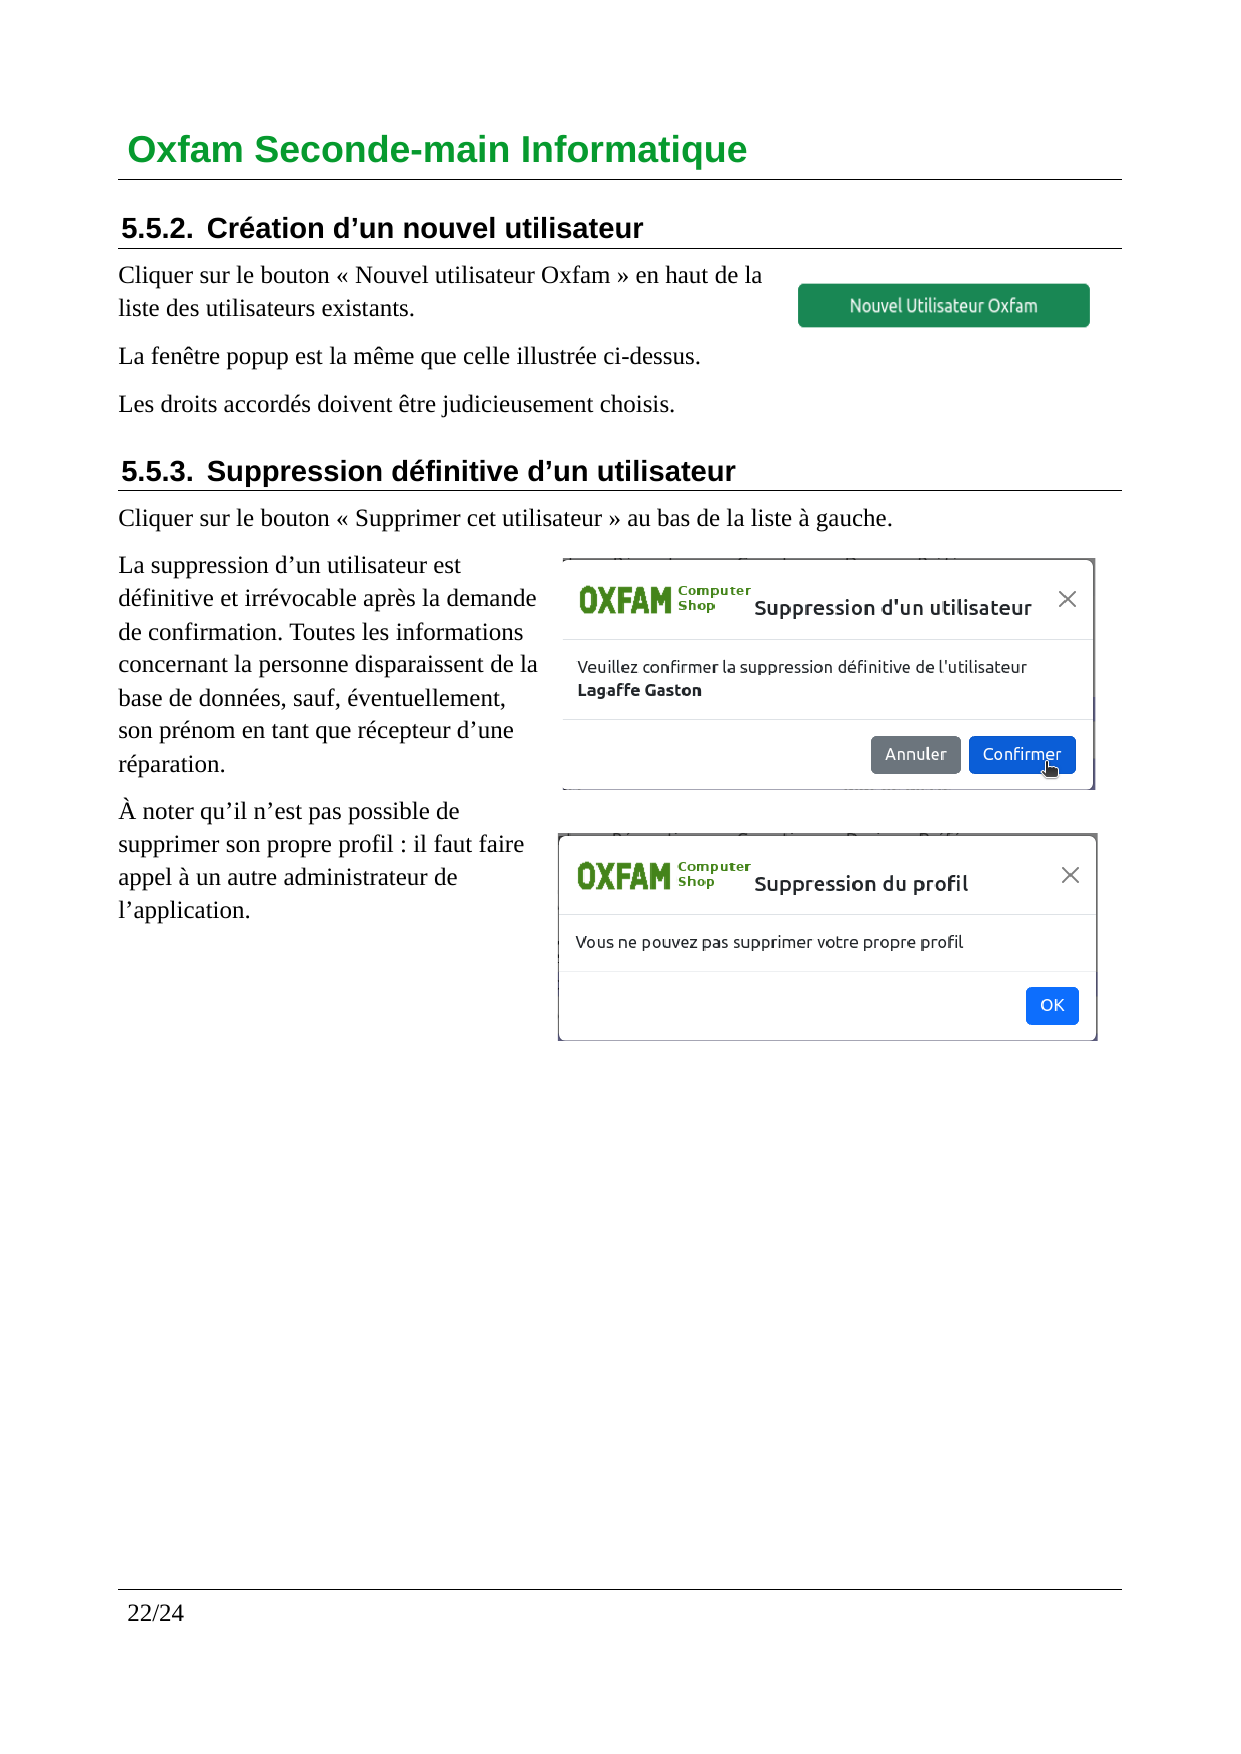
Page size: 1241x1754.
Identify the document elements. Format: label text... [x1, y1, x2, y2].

text La suppression d’un utilisateur est définitive et irrévocable après la demande de confirmation. Toutes les informations concernant la personne disparaissent de la base de données, sauf, éventuellement, son prénom en tant que récepteur d’une réparation. [118, 541, 1122, 807]
picture [562, 558, 1096, 790]
text Les droits accordés doivent être judicieusement choisis. [118, 389, 1122, 417]
text À noter qu’il n’est pas possible de supprimer son propre profil : il faut faire appel à un autre administrateur de l’application. [118, 796, 1122, 1058]
picture [795, 278, 1093, 332]
subtitle Suppression définitive d’un utilisateur [118, 451, 1122, 490]
text Cliquer sur le bouton « Supprimer cet utilisateur » au bas de la liste à gauche. [118, 503, 1122, 532]
text La fenêtre popup est la même que celle illustrée ci-dessus. [118, 341, 1122, 370]
picture [557, 833, 1098, 1041]
text Cliquer sur le bouton « Nouvel utilisateur Oxfam » en haut de la liste des utilisateurs existants. [118, 261, 1122, 349]
subtitle Création d’un nouvel utilisateur [118, 208, 1122, 248]
